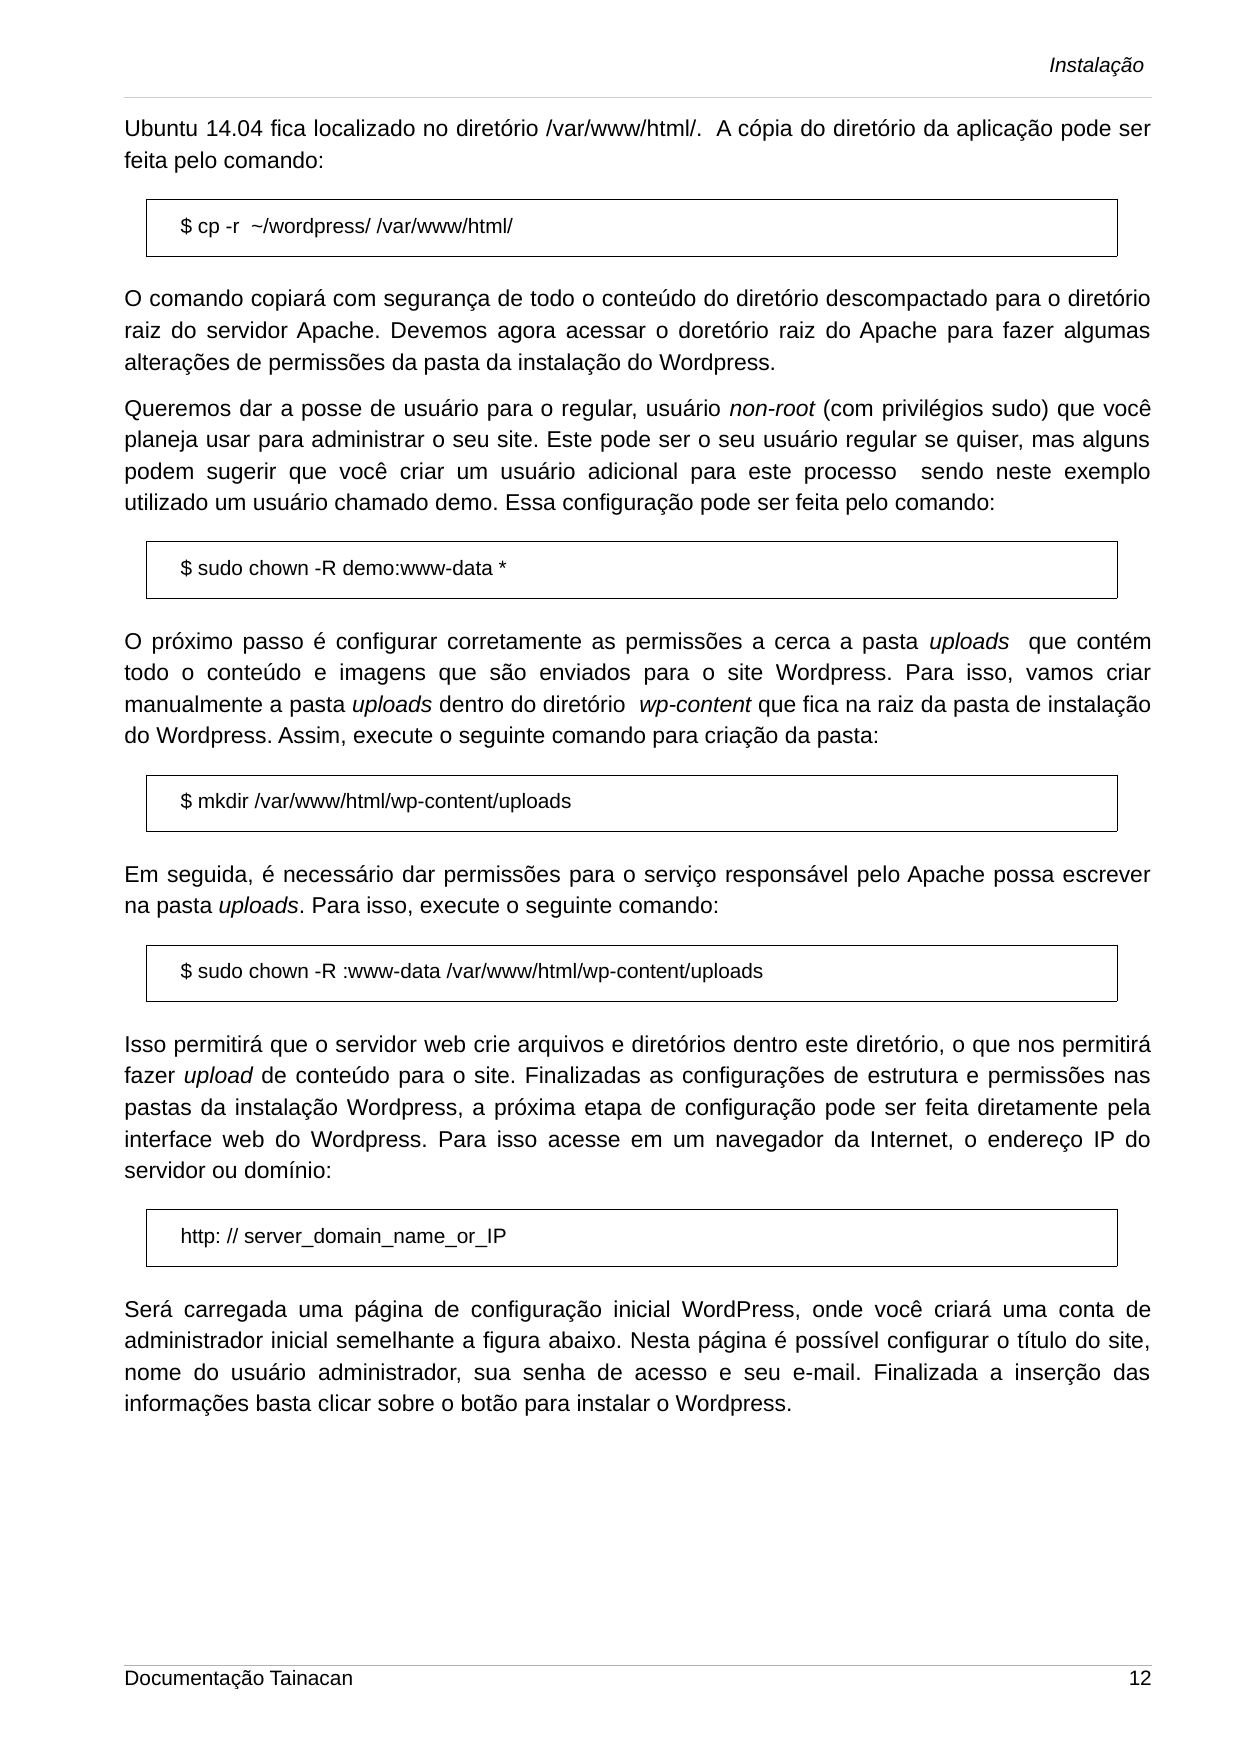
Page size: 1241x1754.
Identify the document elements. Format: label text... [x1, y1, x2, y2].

text Isso permitirá que o servidor web crie arquivos e diretórios dentro este diretório, o que nos permitirá fazer upload de conteúdo para o site. Finalizadas as configurações de estrutura e permissões nas pastas da instalação Wordpress, a próxima etapa de configuração pode ser feita diretamente pela interface web do Wordpress. Para isso acesse em um navegador da Internet, o endereço IP do servidor ou domínio: [124, 1031, 1152, 1183]
text Em seguida, é necessário dar permissões para o serviço responsável pelo Apache possa escrever na pasta uploads. Para isso, execute o seguinte comando: [124, 861, 1152, 919]
text O comando copiará com segurança de todo o conteúdo do diretório descompactado para o diretório raiz do servidor Apache. Devemos agora acessar o doretório raiz do Apache para fazer algumas alterações de permissões da pasta da instalação do Wordpress. [124, 285, 1152, 375]
list $ mkdir /var/www/html/wp-content/uploads [155, 783, 1108, 813]
table_header Instalação [124, 47, 1152, 97]
list http: // server_domain_name_or_IP [155, 1218, 1108, 1248]
list $ cp -r ~/wordpress/ /var/www/html/ [155, 208, 1108, 238]
list $ sudo chown -R demo:www-data * [155, 550, 1108, 580]
list $ sudo chown -R :www-data /var/www/html/wp-content/uploads [155, 953, 1108, 983]
text Ubuntu 14.04 fica localizado no diretório /var/www/html/. A cópia do diretório da aplicação pode ser feita pelo comando: [124, 115, 1152, 173]
text Queremos dar a posse de usuário para o regular, usuário non-root (com privilégios sudo) que você planeja usar para administrar o seu site. Este pode ser o seu usuário regular se quiser, mas alguns podem sugerir que você criar um usuário adicional para este processo sendo neste exemplo utilizado um usuário chamado demo. Essa configuração pode ser feita pelo comando: [124, 394, 1152, 516]
text Será carregada uma página de configuração inicial WordPress, onde você criará uma conta de administrador inicial semelhante a figura abaixo. Nesta página é possível configurar o título do site, nome do usuário administrador, sua senha de acesso e seu e-mail. Finalizada a inserção das informações basta clicar sobre o botão para instalar o Wordpress. [124, 1296, 1152, 1417]
text O próximo passo é configurar corretamente as permissões a cerca a pasta uploads que contém todo o conteúdo e imagens que são enviados para o site Wordpress. Para isso, vamos criar manualmente a pasta uploads dentro do diretório wp-content que fica na raiz da pasta de instalação do Wordpress. Assim, execute o seguinte comando para criação da pasta: [124, 628, 1152, 749]
